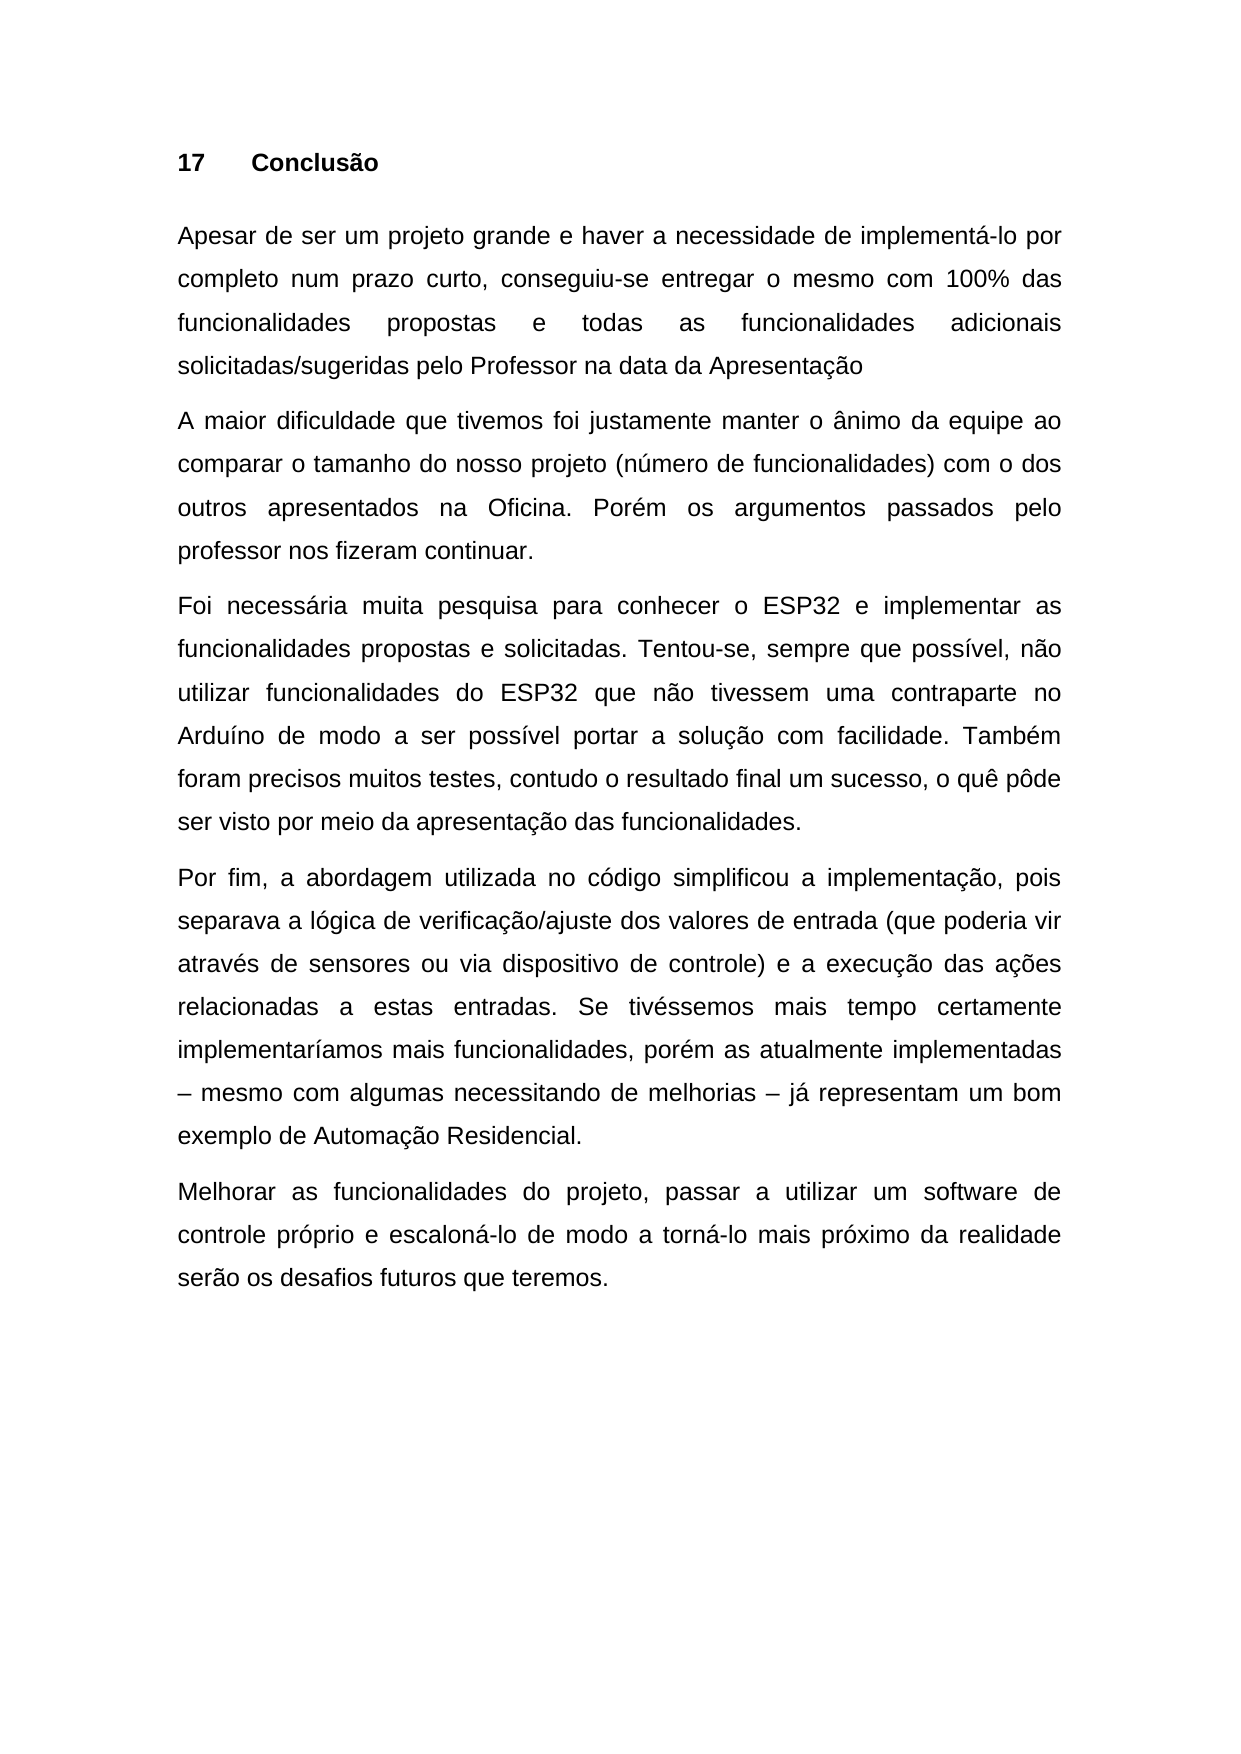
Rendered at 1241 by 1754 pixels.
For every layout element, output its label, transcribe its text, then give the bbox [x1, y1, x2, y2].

text Por fim, a abordagem utilizada no código simplificou a implementação, pois separava a lógica de verificação/ajuste dos valores de entrada (que poderia vir através de sensores ou via dispositivo de controle) e a execução das ações relacionadas a estas entradas. Se tivéssemos mais tempo certamente implementaríamos mais funcionalidades, porém as atualmente implementadas – mesmo com algumas necessitando de melhorias – já representam um bom exemplo de Automação Residencial. [177, 863, 1063, 1150]
text Apesar de ser um projeto grande e haver a necessidade de implementá-lo por completo num prazo curto, conseguiu-se entregar o mesmo com 100% das funcionalidades propostas e todas as funcionalidades adicionais solicitadas/sugeridas pelo Professor na data da Apresentação [177, 221, 1063, 379]
text Melhorar as funcionalidades do projeto, passar a utilizar um software de controle próprio e escaloná-lo de modo a torná-lo mais próximo da realidade serão os desafios futuros que teremos. [177, 1177, 1063, 1292]
text Foi necessária muita pesquisa para conhecer o ESP32 e implementar as funcionalidades propostas e solicitadas. Tentou-se, sempre que possível, não utilizar funcionalidades do ESP32 que não tivessem uma contraparte no Arduíno de modo a ser possível portar a solução com facilidade. Também foram precisos muitos testes, contudo o resultado final um sucesso, o quê pôde ser visto por meio da apresentação das funcionalidades. [177, 591, 1063, 836]
subtitle 17 Conclusão [177, 148, 1063, 176]
text A maior dificuldade que tivemos foi justamente manter o ânimo da equipe ao comparar o tamanho do nosso projeto (número de funcionalidades) com o dos outros apresentados na Oficina. Porém os argumentos passados pelo professor nos fizeram continuar. [177, 406, 1063, 564]
